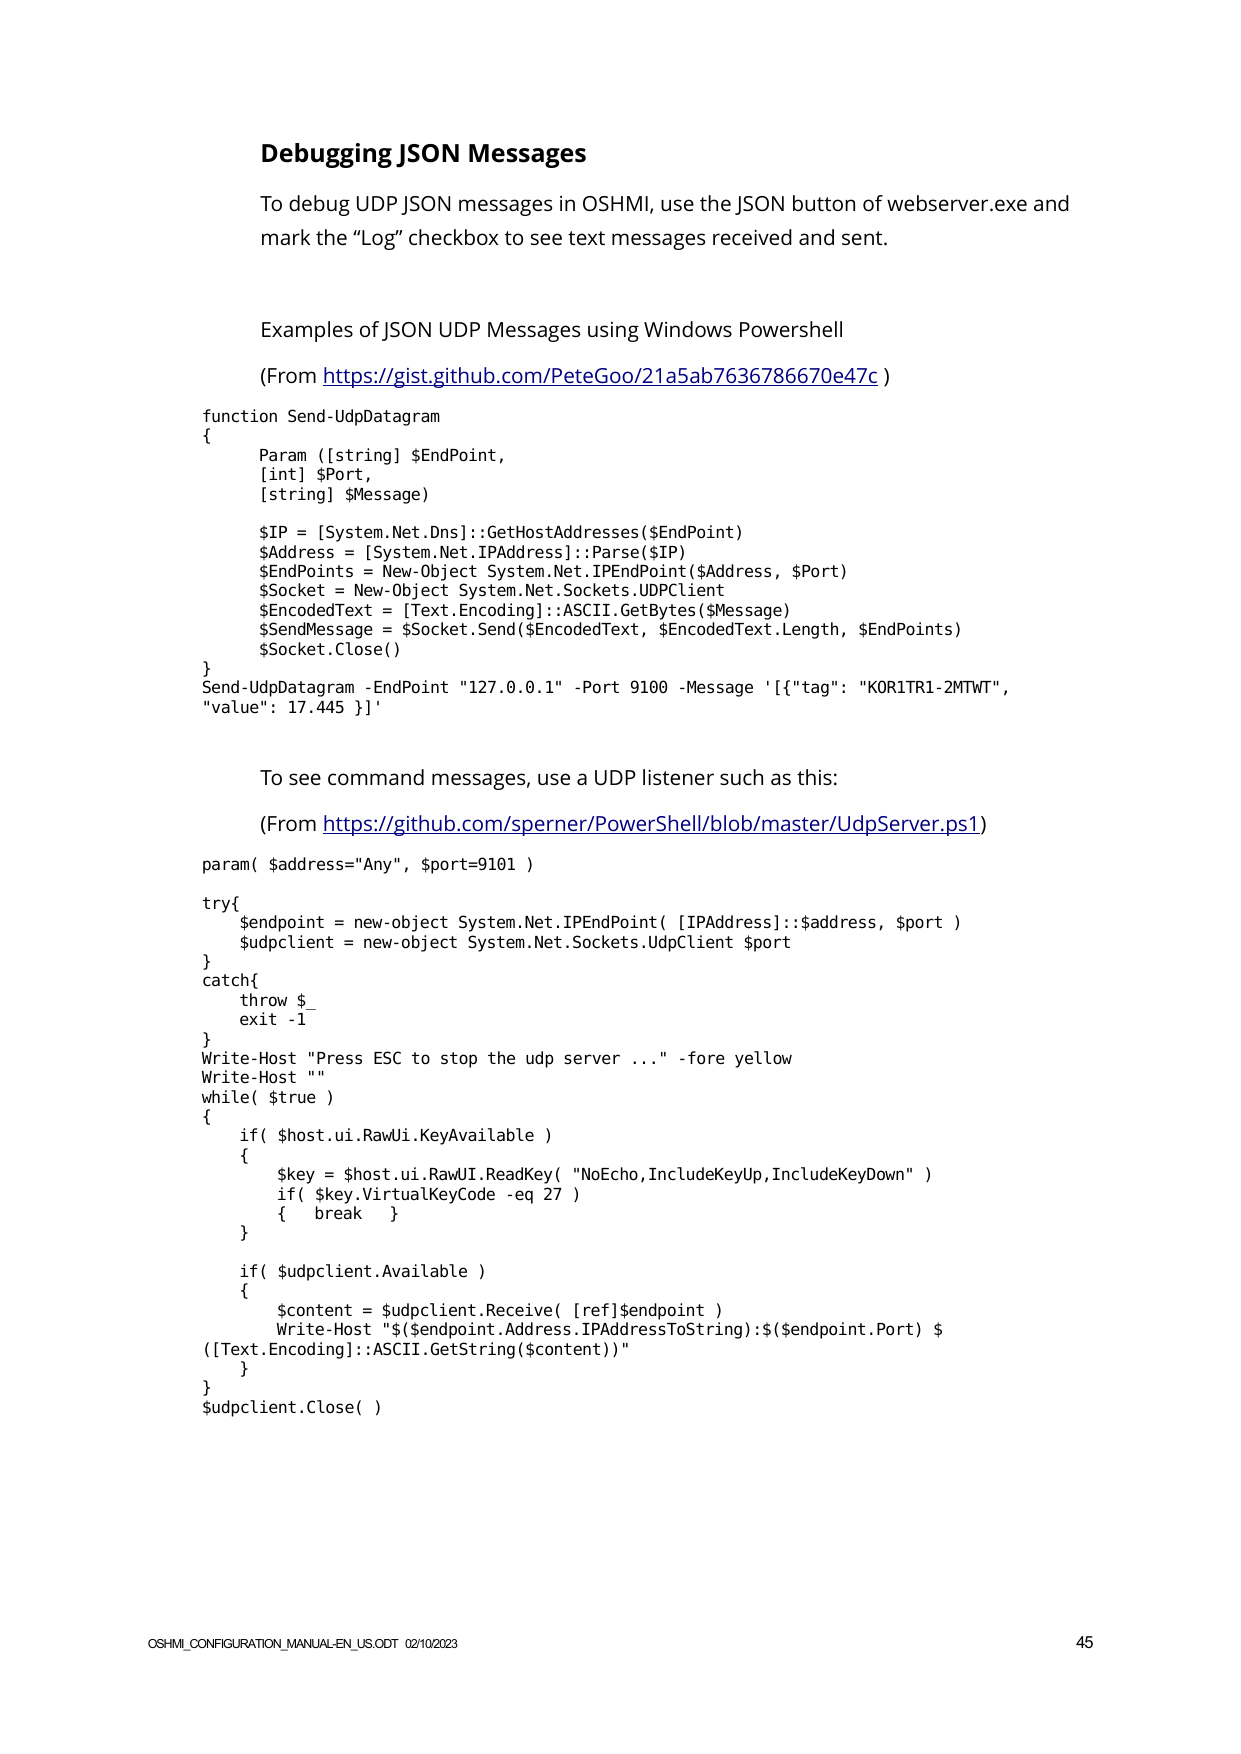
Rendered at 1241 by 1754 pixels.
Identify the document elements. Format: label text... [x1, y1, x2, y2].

text $Socket = New-Object System.Net.Sockets.UDPClient [202, 581, 1093, 601]
text Write-Host "" [202, 1068, 1093, 1087]
text } [202, 1359, 1093, 1378]
text $SendMessage = $Socket.Send($EncodedText, $EncodedText.Length, $EndPoints) [202, 620, 1093, 639]
text $EndPoints = New-Object System.Net.IPEndPoint($Address, $Port) [202, 562, 1093, 581]
text { [202, 1107, 1093, 1126]
text Write-Host "Press ESC to stop the udp server ..." -fore yellow [202, 1049, 1093, 1068]
text $IP = [System.Net.Dns]::GetHostAddresses($EndPoint) [202, 523, 1093, 542]
text } [202, 659, 1093, 678]
text if( $udpclient.Available ) [202, 1262, 1093, 1281]
text try{ [202, 894, 1093, 913]
text Examples of JSON UDP Messages using Windows Powershell [260, 315, 1093, 343]
text { [202, 426, 1093, 446]
text function Send-UdpDatagram [202, 407, 1093, 426]
text { [202, 1281, 1093, 1301]
text Write-Host "$($endpoint.Address.IPAddressToString):$($endpoint.Port) $([Text.Encoding]::ASCII.GetString($content))" [202, 1320, 1093, 1359]
text Param ([string] $EndPoint, [202, 446, 1093, 465]
text param( $address="Any", $port=9101 ) [202, 855, 1093, 874]
text $EncodedText = [Text.Encoding]::ASCII.GetBytes($Message) [202, 601, 1093, 620]
text $key = $host.ui.RawUI.ReadKey( "NoEcho,IncludeKeyUp,IncludeKeyDown" ) [202, 1165, 1093, 1184]
text $endpoint = new-object System.Net.IPEndPoint( [IPAddress]::$address, $port ) [202, 913, 1093, 932]
text [int] $Port, [202, 465, 1093, 484]
text } [202, 1029, 1093, 1049]
text catch{ [202, 971, 1093, 991]
text (From https://gist.github.com/PeteGoo/21a5ab7636786670e47c ) [260, 361, 1093, 389]
text $udpclient = new-object System.Net.Sockets.UdpClient $port [202, 932, 1093, 952]
text To see command messages, use a UDP listener such as this: [260, 763, 1093, 791]
text throw $_ [202, 991, 1093, 1010]
text $content = $udpclient.Receive( [ref]$endpoint ) [202, 1301, 1093, 1320]
text { [202, 1146, 1093, 1165]
text if( $key.VirtualKeyCode -eq 27 ) [202, 1184, 1093, 1204]
text Debugging JSON Messages [260, 136, 1093, 170]
text if( $host.ui.RawUi.KeyAvailable ) [202, 1126, 1093, 1146]
text $Socket.Close() [202, 639, 1093, 659]
text } [202, 1378, 1093, 1397]
text [string] $Message) [202, 484, 1093, 504]
text $Address = [System.Net.IPAddress]::Parse($IP) [202, 542, 1093, 562]
text exit -1 [202, 1010, 1093, 1029]
text To debug UDP JSON messages in OSHMI, use the JSON button of webserver.exe and mark the “Log” checkbox to see text messages received and sent. [260, 189, 1093, 251]
text (From https://github.com/sperner/PowerShell/blob/master/UdpServer.ps1) [260, 809, 1093, 837]
text } [202, 1223, 1093, 1242]
text { break } [202, 1204, 1093, 1223]
text } [202, 952, 1093, 971]
text while( $true ) [202, 1087, 1093, 1107]
text Send-UdpDatagram -EndPoint "127.0.0.1" -Port 9100 -Message '[{"tag": "KOR1TR1-2MTWT", "value": 17.445 }]' [202, 678, 1093, 717]
text $udpclient.Close( ) [202, 1397, 1093, 1417]
